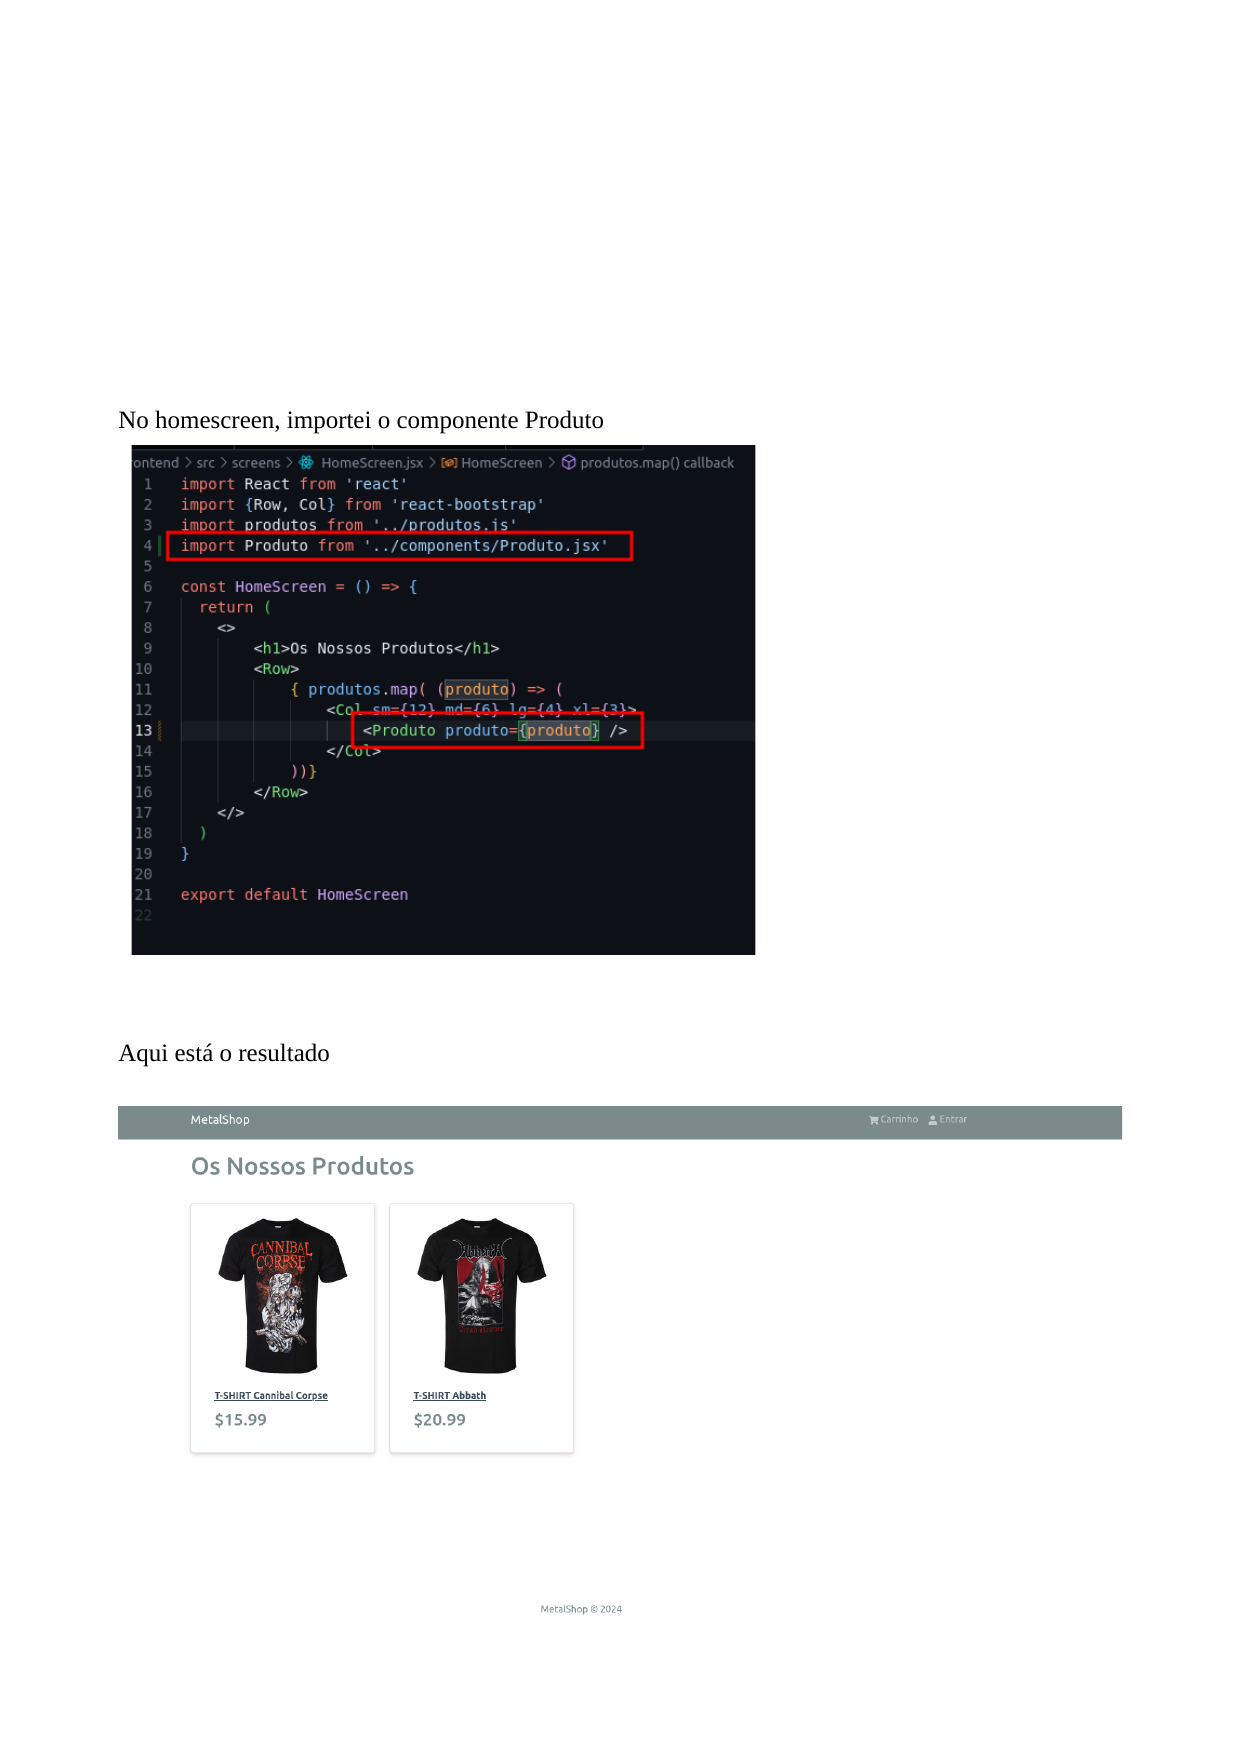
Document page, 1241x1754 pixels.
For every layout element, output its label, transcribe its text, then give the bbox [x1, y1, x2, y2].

text Aqui está o resultado [118, 1038, 1122, 1067]
text No homescreen, importei o componente Produto [118, 406, 1122, 434]
picture [131, 445, 756, 955]
picture [118, 1106, 1123, 1637]
